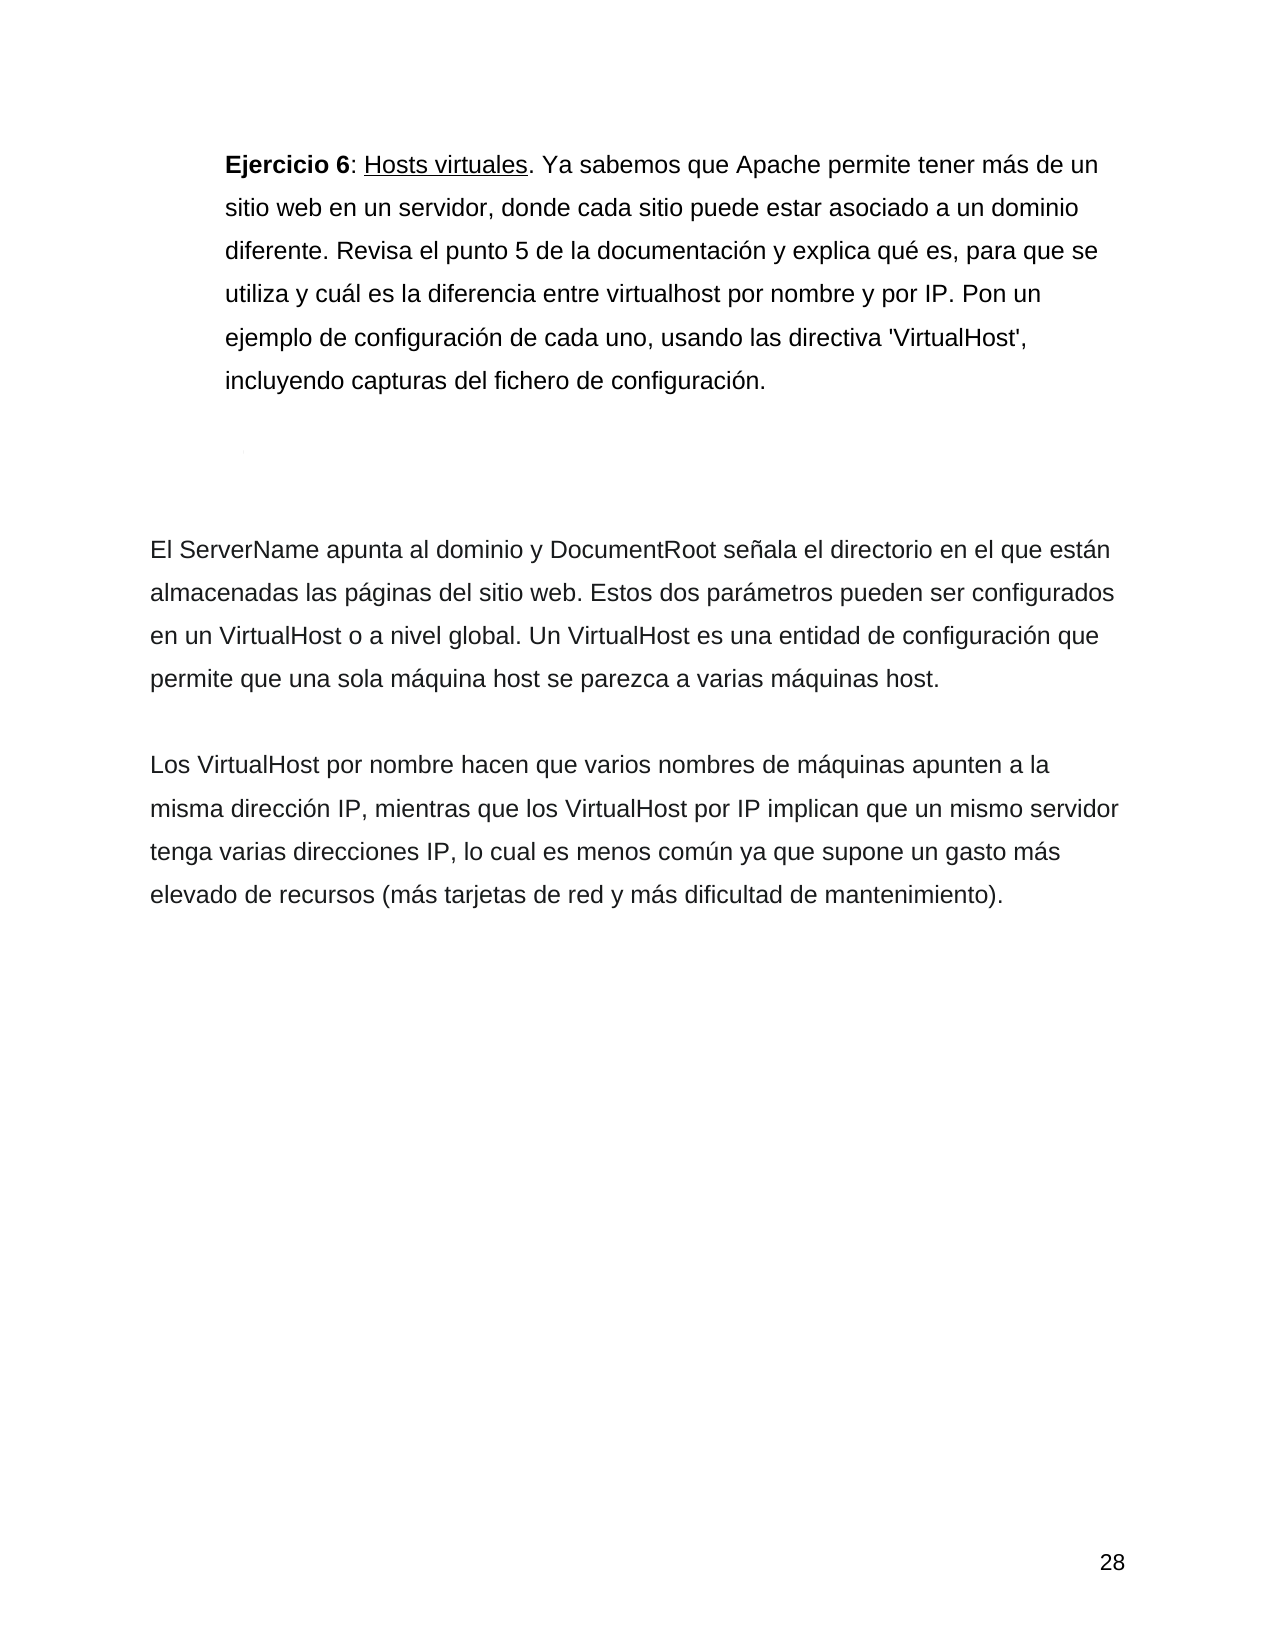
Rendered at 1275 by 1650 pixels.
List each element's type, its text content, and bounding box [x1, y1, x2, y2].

subtitle Ejercicio 6: Hosts virtuales. Ya sabemos que Apache permite tener más de un sitio web en un servidor, donde cada sitio puede estar asociado a un dominio diferente. Revisa el punto 5 de la documentación y explica qué es, para que se utiliza y cuál es la diferencia entre virtualhost por nombre y por IP. Pon un ejemplo de configuración de cada uno, usando las directiva 'VirtualHost', incluyendo capturas del fichero de configuración. [225, 150, 1125, 394]
text El ServerName apunta al dominio y DocumentRoot señala el directorio en el que están almacenadas las páginas del sitio web. Estos dos parámetros pueden ser configurados en un VirtualHost o a nivel global. Un VirtualHost es una entidad de configuración que permite que una sola máquina host se parezca a varias máquinas host. [150, 535, 1125, 693]
text Los VirtualHost por nombre hacen que varios nombres de máquinas apunten a la misma dirección IP, mientras que los VirtualHost por IP implican que un mismo servidor tenga varias direcciones IP, lo cual es menos común ya que supone un gasto más elevado de recursos (más tarjetas de red y más dificultad de mantenimiento). [150, 750, 1125, 908]
